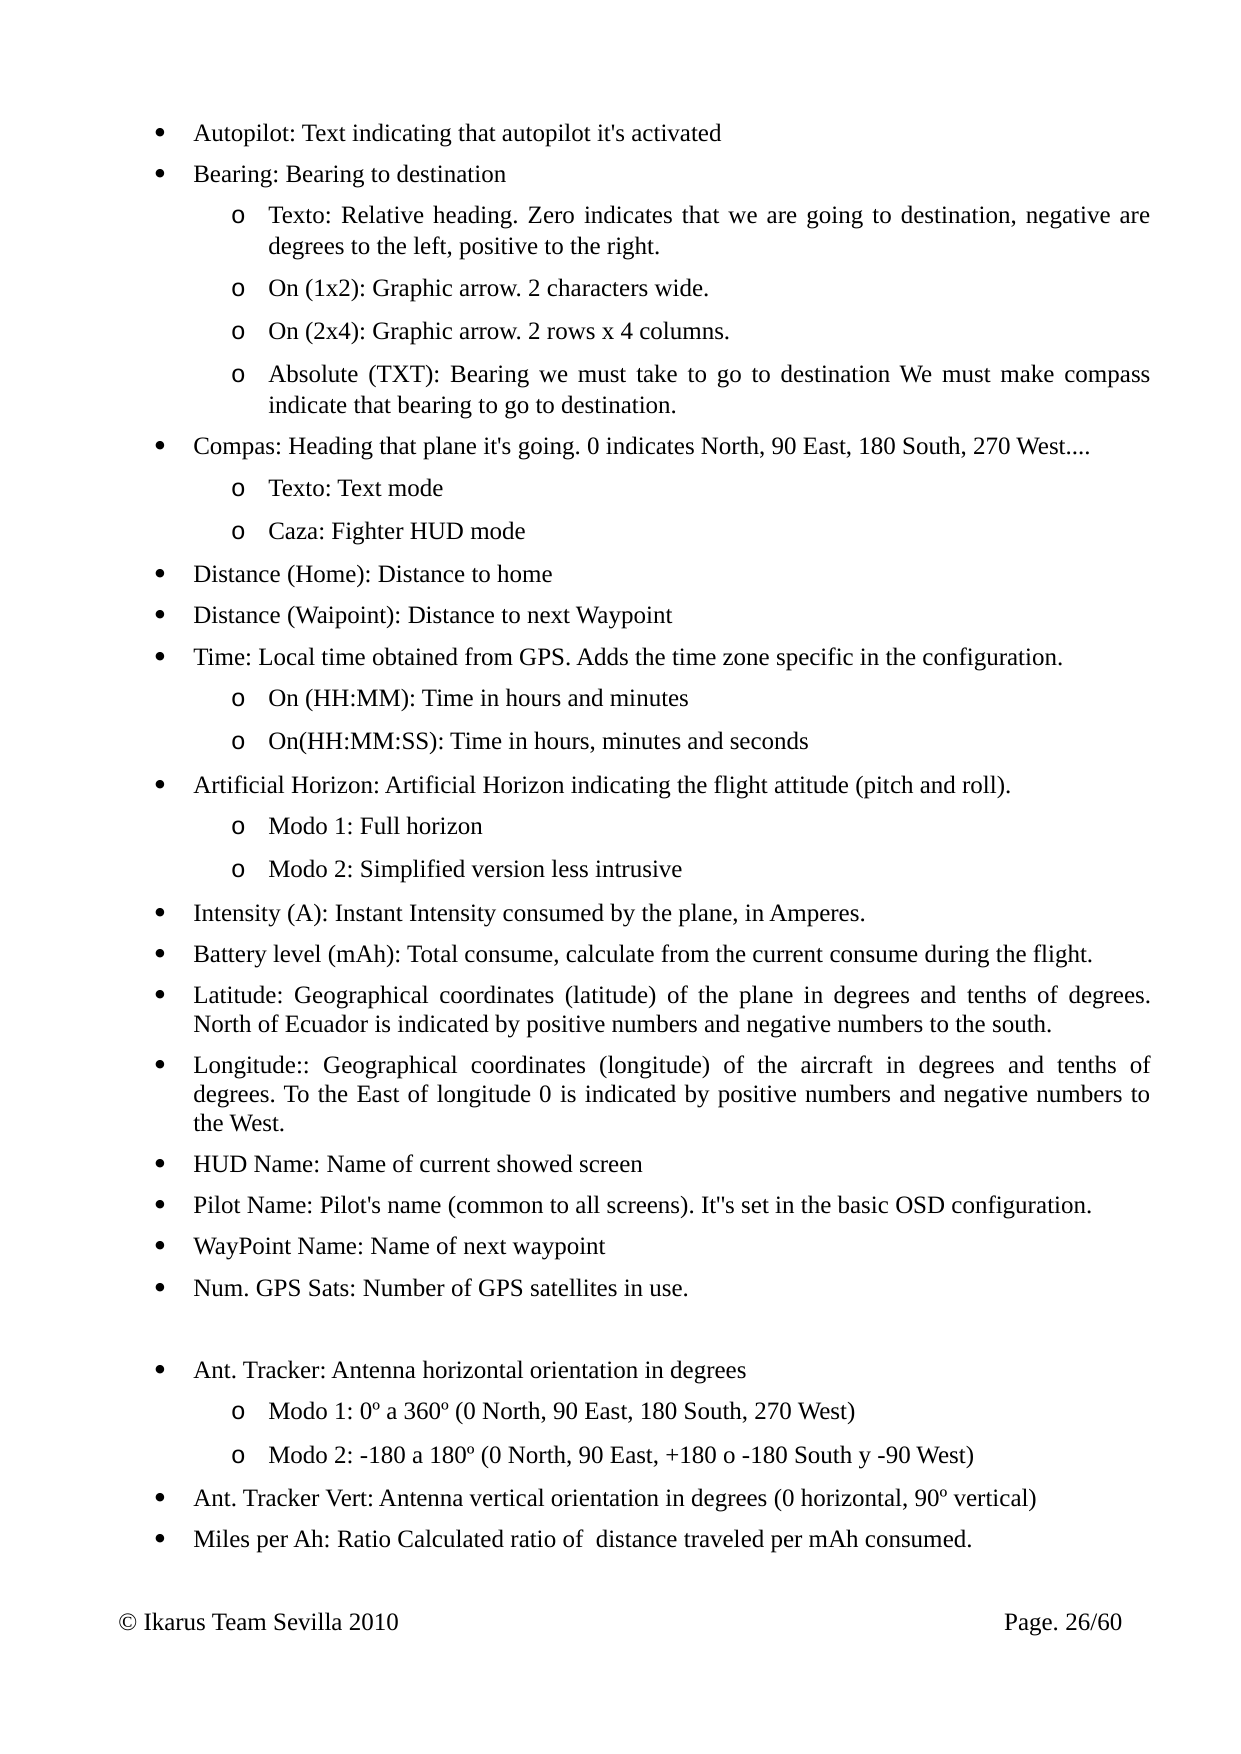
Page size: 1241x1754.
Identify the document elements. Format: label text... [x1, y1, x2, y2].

list Distance (Waipoint): Distance to next Waypoint [156, 601, 1152, 629]
list Modo 1: Full horizon [231, 811, 1152, 842]
list Ant. Tracker Vert: Antenna vertical orientation in degrees (0 horizontal, 90º vertical) [156, 1483, 1152, 1512]
list Distance (Home): Distance to home [156, 559, 1152, 588]
list Compas: Heading that plane it's going. 0 indicates North, 90 East, 180 South, 270 West.... [156, 431, 1152, 460]
list Texto: Text mode [231, 473, 1152, 503]
list Latitude: Geographical coordinates (latitude) of the plane in degrees and tenths of degrees. North of Ecuador is indicated by positive numbers and negative numbers to the south. [156, 980, 1152, 1038]
list Modo 1: 0º a 360º (0 North, 90 East, 180 South, 270 West) [231, 1396, 1152, 1427]
list Miles per Ah: Ratio Calculated ratio of distance traveled per mAh consumed. [156, 1524, 1152, 1553]
list Num. GPS Sats: Number of GPS satellites in use. [156, 1273, 1152, 1301]
list Autopilot: Text indicating that autopilot it's activated [156, 118, 1152, 147]
list Modo 2: Simplified version less intrusive [231, 854, 1152, 885]
list Longitude:: Geographical coordinates (longitude) of the aircraft in degrees and tenths of degrees. To the East of longitude 0 is indicated by positive numbers and negative numbers to the West. [156, 1050, 1152, 1136]
list WayPoint Name: Name of next waypoint [156, 1231, 1152, 1260]
list Time: Local time obtained from GPS. Adds the time zone specific in the configuration. [156, 642, 1152, 671]
list On (HH:MM): Time in hours and minutes [231, 683, 1152, 714]
list Modo 2: -180 a 180º (0 North, 90 East, +180 o -180 South y -90 West) [231, 1440, 1152, 1471]
list Caza: Fighter HUD mode [231, 516, 1152, 547]
list Ant. Tracker: Antenna horizontal orientation in degrees [156, 1355, 1152, 1384]
list Artificial Horizon: Artificial Horizon indicating the flight attitude (pitch and roll). [156, 770, 1152, 798]
list Pilot Name: Pilot's name (common to all screens). It''s set in the basic OSD configuration. [156, 1190, 1152, 1219]
list Absolute (TXT): Bearing we must take to go to destination We must make compass indicate that bearing to go to destination. [231, 359, 1152, 419]
list On (2x4): Graphic arrow. 2 rows x 4 columns. [231, 316, 1152, 347]
list HUD Name: Name of current showed screen [156, 1149, 1152, 1178]
list On(HH:MM:SS): Time in hours, minutes and seconds [231, 726, 1152, 757]
list Battery level (mAh): Total consume, calculate from the current consume during the flight. [156, 939, 1152, 968]
list Intensity (A): Instant Intensity consumed by the plane, in Amperes. [156, 898, 1152, 926]
list Bearing: Bearing to destination [156, 159, 1152, 188]
list On (1x2): Graphic arrow. 2 characters wide. [231, 273, 1152, 303]
list Texto: Relative heading. Zero indicates that we are going to destination, negative are degrees to the left, positive to the right. [231, 201, 1152, 260]
